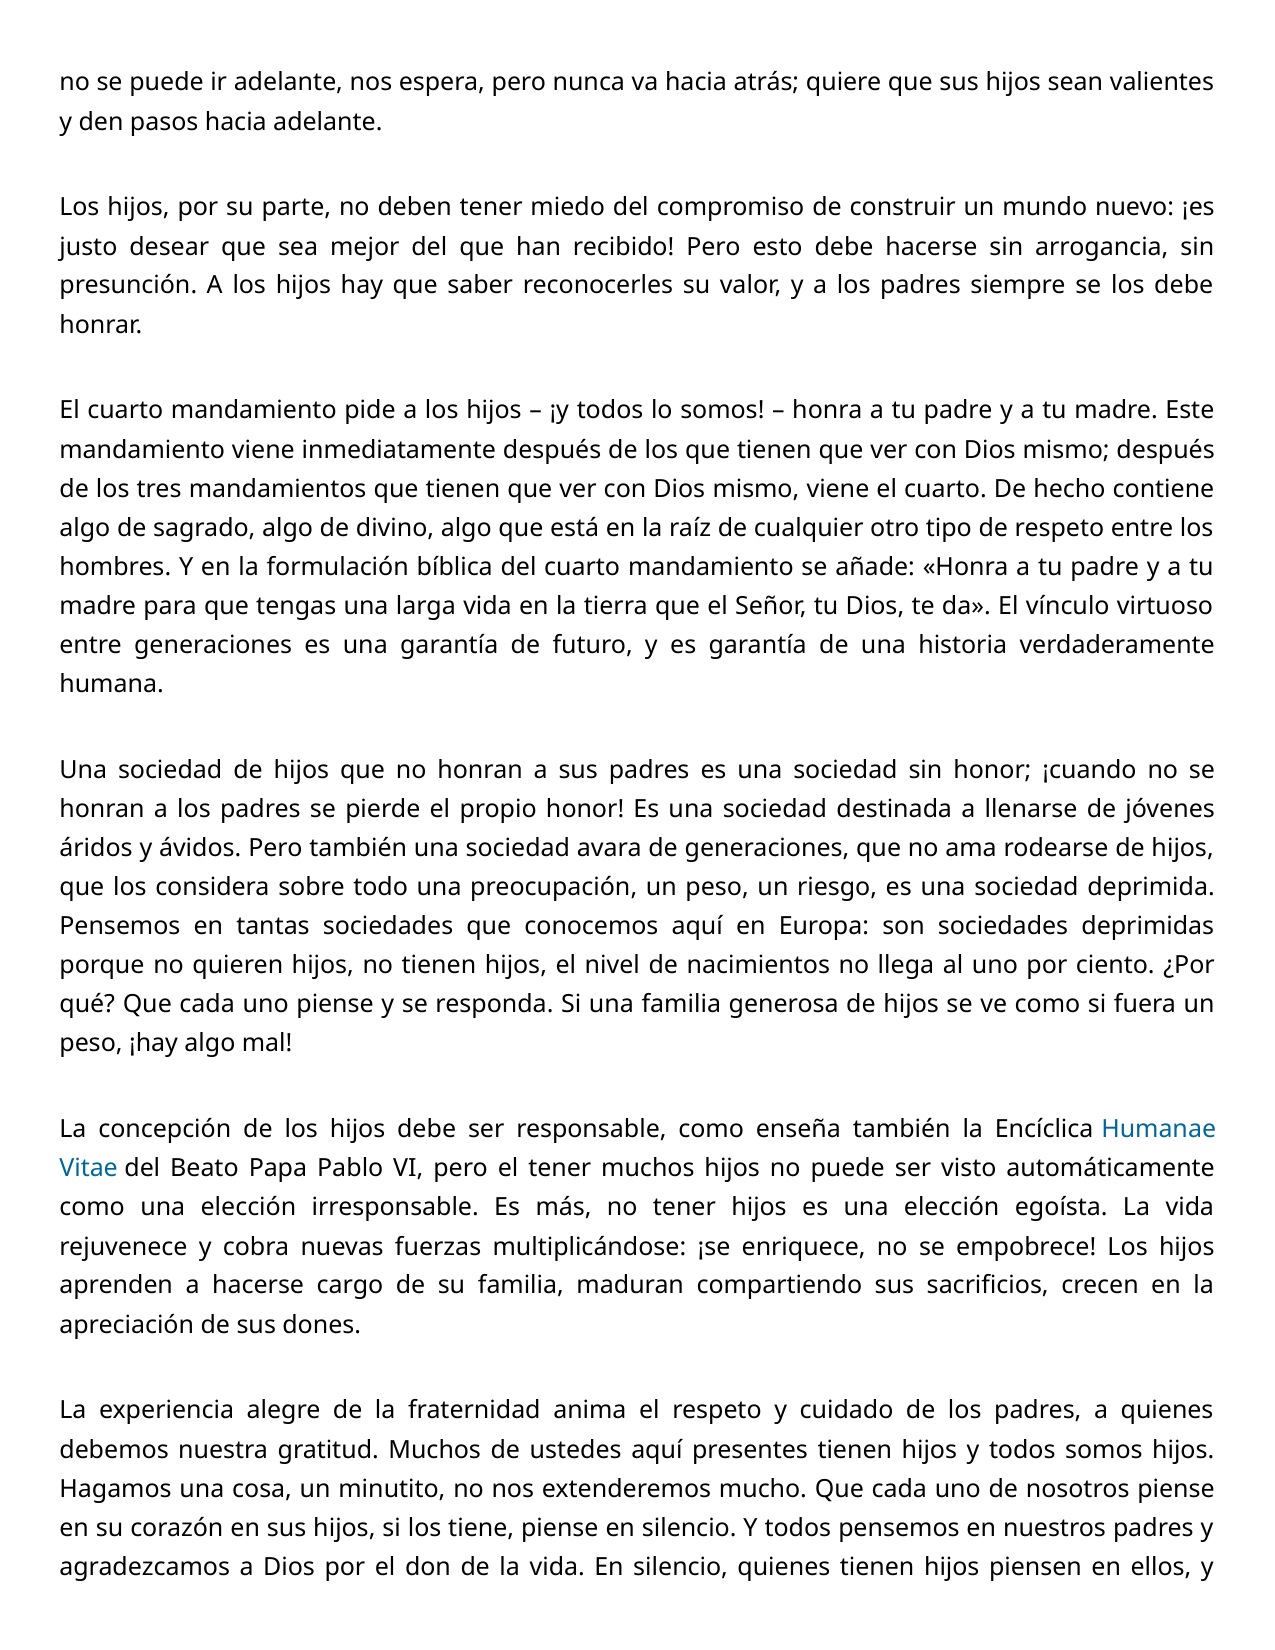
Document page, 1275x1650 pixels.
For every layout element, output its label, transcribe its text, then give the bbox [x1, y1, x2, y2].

text no se puede ir adelante, nos espera, pero nunca va hacia atrás; quiere que sus hijos sean valientes y den pasos hacia adelante. [59, 59, 1216, 137]
text El cuarto mandamiento pide a los hijos – ¡y todos lo somos! – honra a tu padre y a tu madre. Este mandamiento viene inmediatamente después de los que tienen que ver con Dios mismo; después de los tres mandamientos que tienen que ver con Dios mismo, viene el cuarto. De hecho contiene algo de sagrado, algo de divino, algo que está en la raíz de cualquier otro tipo de respeto entre los hombres. Y en la formulación bíblica del cuarto mandamiento se añade: «Honra a tu padre y a tu madre para que tengas una larga vida en la tierra que el Señor, tu Dios, te da». El vínculo virtuoso entre generaciones es una garantía de futuro, y es garantía de una historia verdaderamente humana. [59, 387, 1216, 700]
text Una sociedad de hijos que no honran a sus padres es una sociedad sin honor; ¡cuando no se honran a los padres se pierde el propio honor! Es una sociedad destinada a llenarse de jóvenes áridos y ávidos. Pero también una sociedad avara de generaciones, que no ama rodearse de hijos, que los considera sobre todo una preocupación, un peso, un riesgo, es una sociedad deprimida. Pensemos en tantas sociedades que conocemos aquí en Europa: son sociedades deprimidas porque no quieren hijos, no tienen hijos, el nivel de nacimientos no llega al uno por ciento. ¿Por qué? Que cada uno piense y se responda. Si una familia generosa de hijos se ve como si fuera un peso, ¡hay algo mal! [59, 747, 1216, 1059]
text La experiencia alegre de la fraternidad anima el respeto y cuidado de los padres, a quienes debemos nuestra gratitud. Muchos de ustedes aquí presentes tienen hijos y todos somos hijos. Hagamos una cosa, un minutito, no nos extenderemos mucho. Que cada uno de nosotros piense en su corazón en sus hijos, si los tiene, piense en silencio. Y todos pensemos en nuestros padres y agradezcamos a Dios por el don de la vida. En silencio, quienes tienen hijos piensen en ellos, y [59, 1387, 1216, 1582]
text La concepción de los hijos debe ser responsable, como enseña también la Encíclica Humanae Vitae del Beato Papa Pablo VI, pero el tener muchos hijos no puede ser visto automáticamente como una elección irresponsable. Es más, no tener hijos es una elección egoísta. La vida rejuvenece y cobra nuevas fuerzas multiplicándose: ¡se enriquece, no se empobrece! Los hijos aprenden a hacerse cargo de su familia, maduran compartiendo sus sacrificios, crecen en la apreciación de sus dones. [59, 1106, 1216, 1340]
text Los hijos, por su parte, no deben tener miedo del compromiso de construir un mundo nuevo: ¡es justo desear que sea mejor del que han recibido! Pero esto debe hacerse sin arrogancia, sin presunción. A los hijos hay que saber reconocerles su valor, y a los padres siempre se los debe honrar. [59, 184, 1216, 340]
